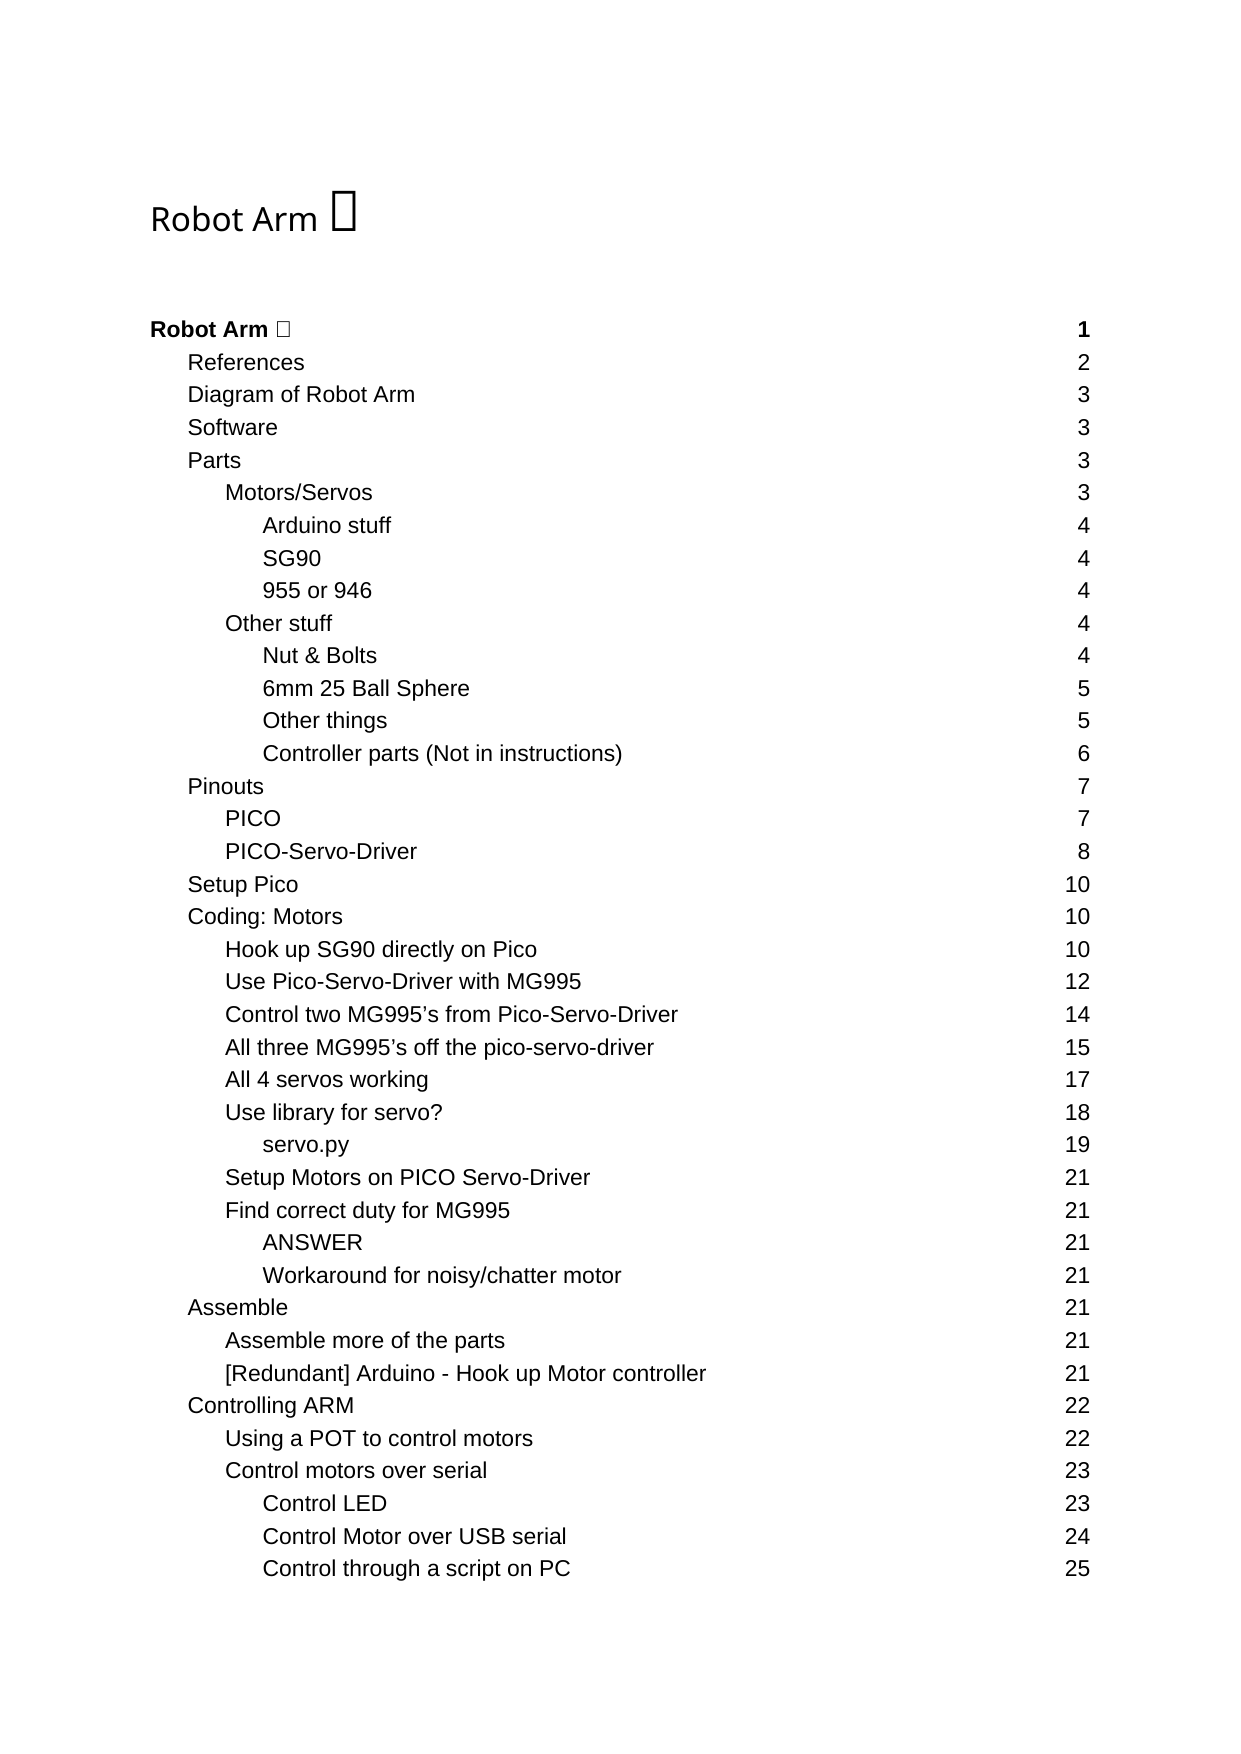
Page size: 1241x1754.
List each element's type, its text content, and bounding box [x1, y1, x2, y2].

text Setup Pico 10 [187, 871, 1090, 897]
text All 4 servos working 17 [225, 1066, 1090, 1092]
text Controller parts (Not in instructions) 6 [262, 740, 1090, 766]
text Other stuff 4 [225, 610, 1090, 636]
text Pinouts 7 [187, 773, 1090, 799]
text PICO-Servo-Driver 8 [225, 838, 1090, 864]
text Nut & Bolts 4 [262, 642, 1090, 669]
text 6mm 25 Ball Sphere 5 [262, 675, 1090, 701]
text Software 3 [187, 414, 1090, 440]
text Control two MG995’s from Pico-Servo-Driver 14 [225, 1001, 1090, 1027]
text Use library for servo? 18 [225, 1099, 1090, 1125]
text ANSWER 21 [262, 1229, 1090, 1256]
text Diagram of Robot Arm 3 [187, 381, 1090, 408]
text All three MG995’s off the pico-servo-driver 15 [225, 1033, 1090, 1060]
text Setup Motors on PICO Servo-Driver 21 [225, 1164, 1090, 1190]
text Control Motor over USB serial 24 [262, 1523, 1090, 1549]
text [Redundant] Arduino - Hook up Motor controller 21 [225, 1359, 1090, 1386]
text Assemble more of the parts 21 [225, 1327, 1090, 1353]
text PICO 7 [225, 805, 1090, 832]
text Control LED 23 [262, 1490, 1090, 1516]
text Controlling ARM 22 [187, 1392, 1090, 1418]
text Hook up SG90 directly on Pico 10 [225, 936, 1090, 962]
text Find correct duty for MG995 21 [225, 1197, 1090, 1223]
text servo.py 19 [262, 1131, 1090, 1158]
text Use Pico-Servo-Driver with MG995 12 [225, 968, 1090, 995]
text Coding: Motors 10 [187, 903, 1090, 929]
text Parts 3 [187, 447, 1090, 473]
text Arduino stuff 4 [262, 512, 1090, 538]
text Robot Arm 🦾 1 [150, 316, 1090, 343]
text SG90 4 [262, 544, 1090, 571]
text References 2 [187, 349, 1090, 375]
text Control through a script on PC 25 [262, 1555, 1090, 1582]
text 955 or 946 4 [262, 577, 1090, 603]
text Assemble 21 [187, 1294, 1090, 1321]
subtitle Robot Arm 🦾 [150, 171, 1090, 247]
text Workaround for noisy/chatter motor 21 [262, 1262, 1090, 1288]
text Control motors over serial 23 [225, 1457, 1090, 1484]
text Other things 5 [262, 707, 1090, 734]
text Motors/Servos 3 [225, 479, 1090, 506]
text Using a POT to control motors 22 [225, 1425, 1090, 1451]
